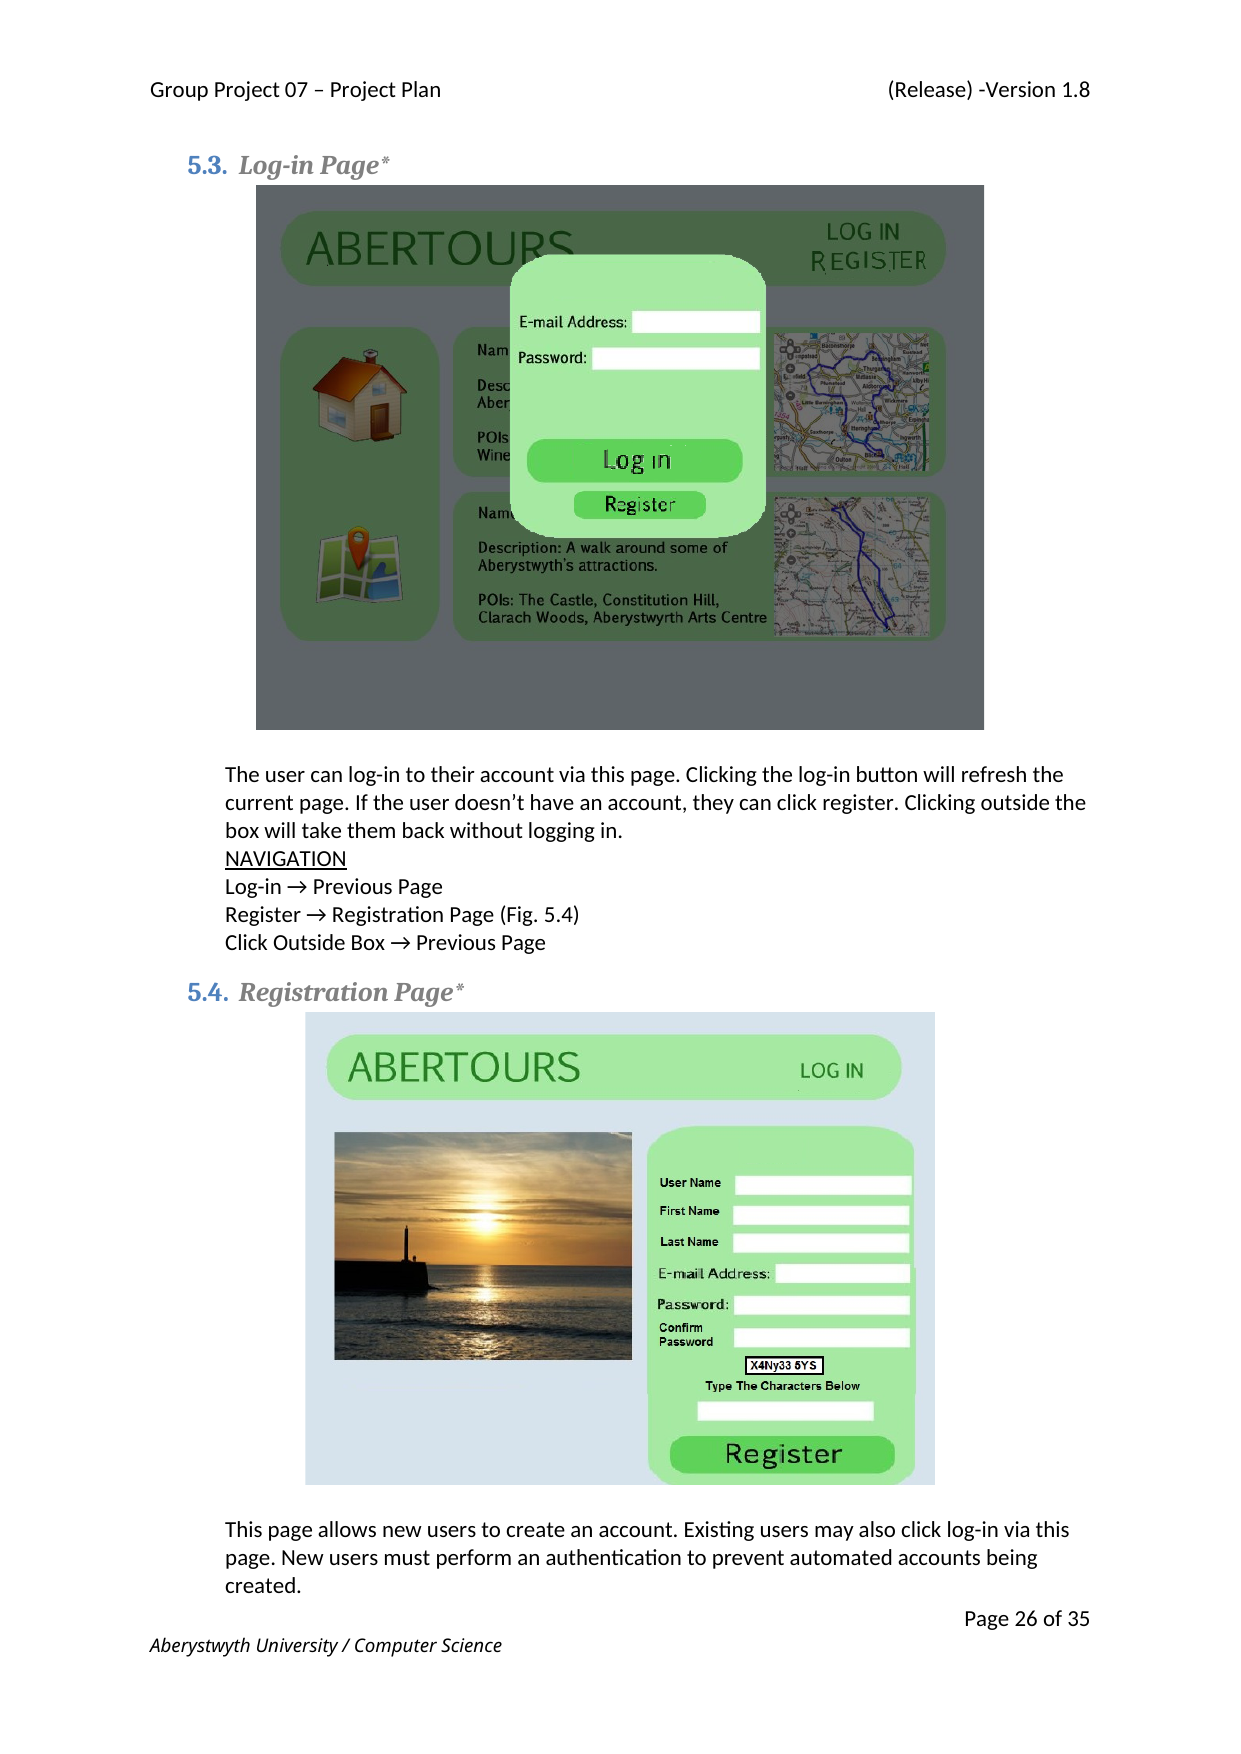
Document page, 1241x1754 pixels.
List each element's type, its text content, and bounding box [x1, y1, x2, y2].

text Log-in → Previous Page [225, 872, 1090, 900]
subtitle Log-in Page* [187, 150, 1090, 181]
text Register → Registration Page (Fig. 5.4) [225, 900, 1090, 928]
text This page allows new users to create an account. Existing users may also click log-in via this page. New users must perform an authentication to prevent automated accounts being created. [225, 1515, 1090, 1599]
text The user can log-in to their account via this page. Clicking the log-in button will refresh the current page. If the user doesn’t have an account, they can click register. Clicking outside the box will take them back without logging in. [225, 760, 1090, 844]
subtitle Registration Page* [187, 977, 1090, 1008]
text NAVIGATION [225, 844, 1090, 872]
text Click Outside Box → Previous Page [225, 928, 1090, 956]
